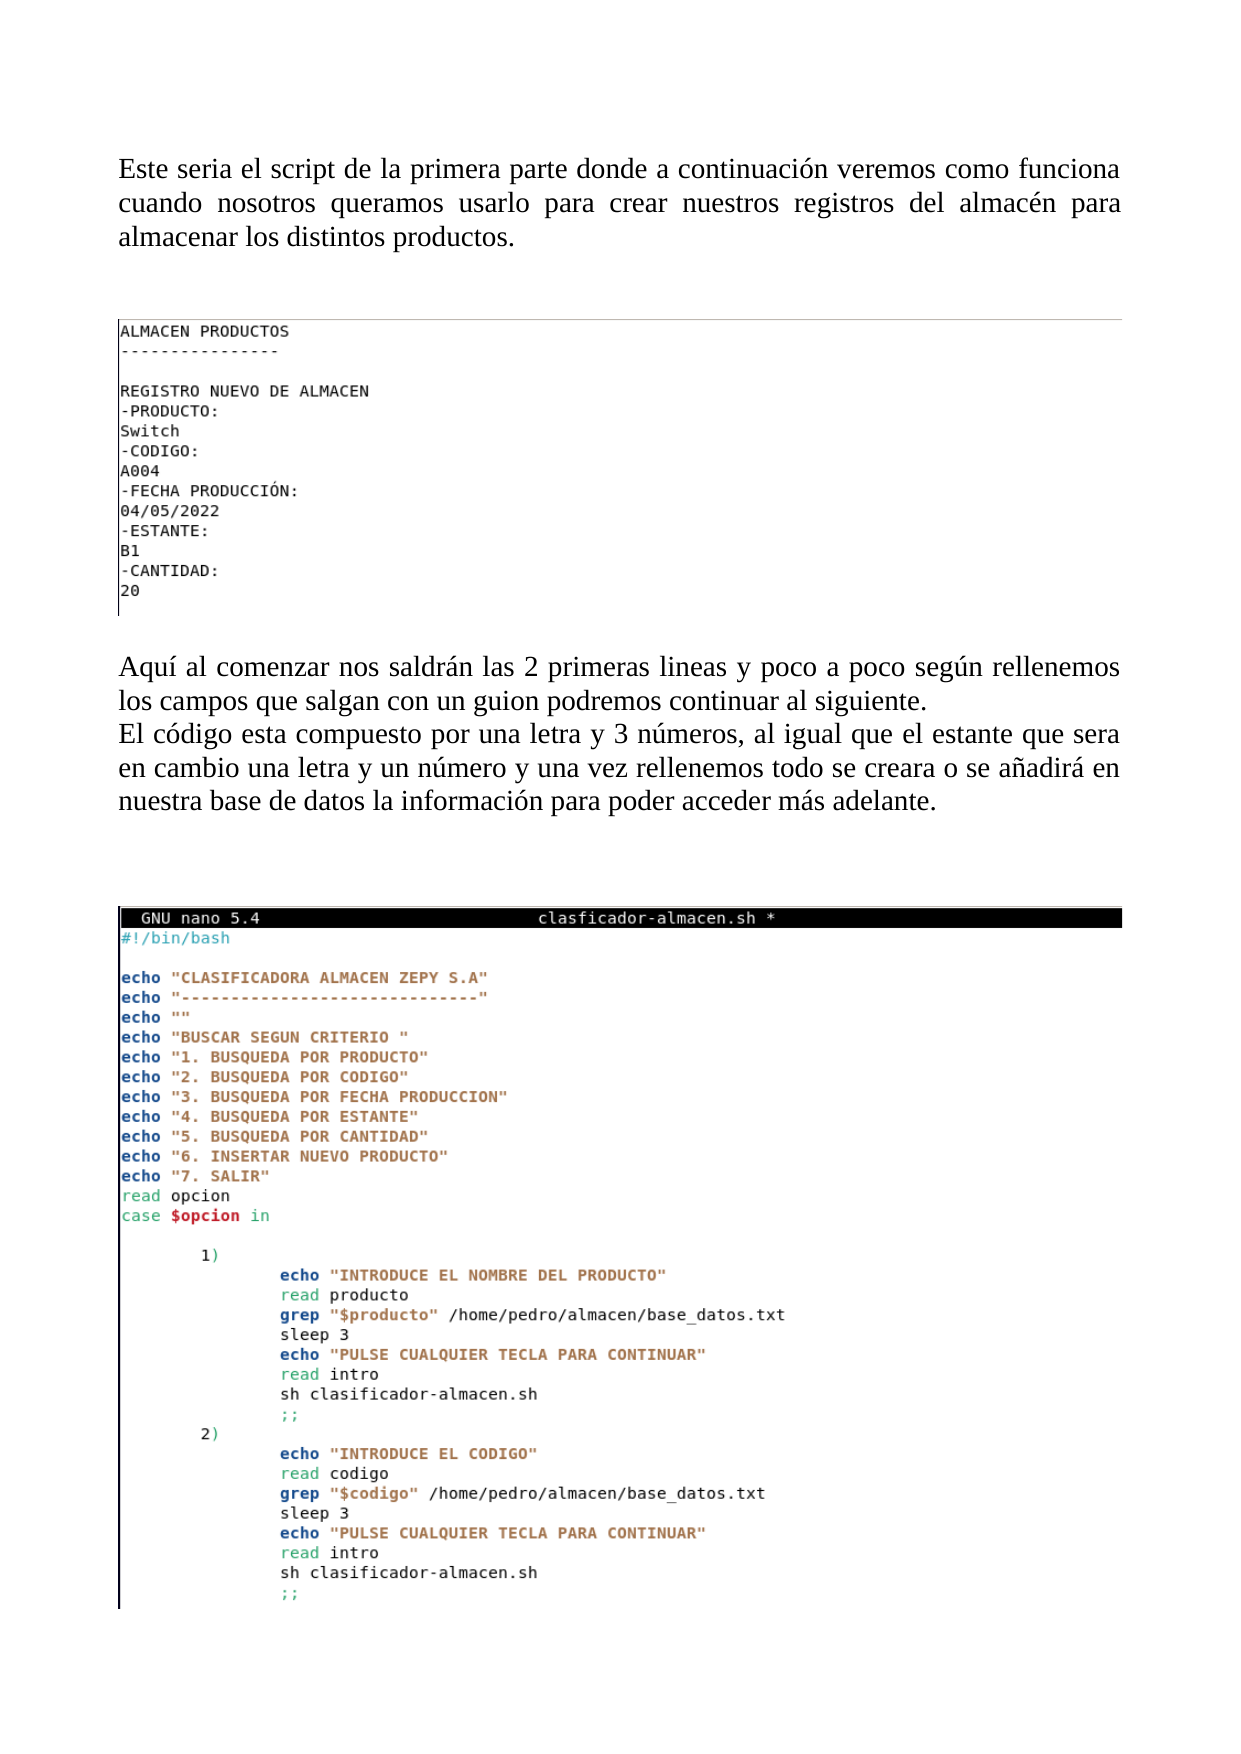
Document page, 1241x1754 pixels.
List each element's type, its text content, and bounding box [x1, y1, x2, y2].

text Aquí al comenzar nos saldrán las 2 primeras lineas y poco a poco según rellenemos los campos que salgan con un guion podremos continuar al siguiente. [118, 649, 1122, 716]
picture [118, 906, 1123, 1609]
picture [118, 319, 1123, 616]
text El código esta compuesto por una letra y 3 números, al igual que el estante que sera en cambio una letra y un número y una vez rellenemos todo se creara o se añadirá en nuestra base de datos la información para poder acceder más adelante. [118, 716, 1122, 817]
text Este seria el script de la primera parte donde a continuación veremos como funciona cuando nosotros queramos usarlo para crear nuestros registros del almacén para almacenar los distintos productos. [118, 152, 1122, 252]
